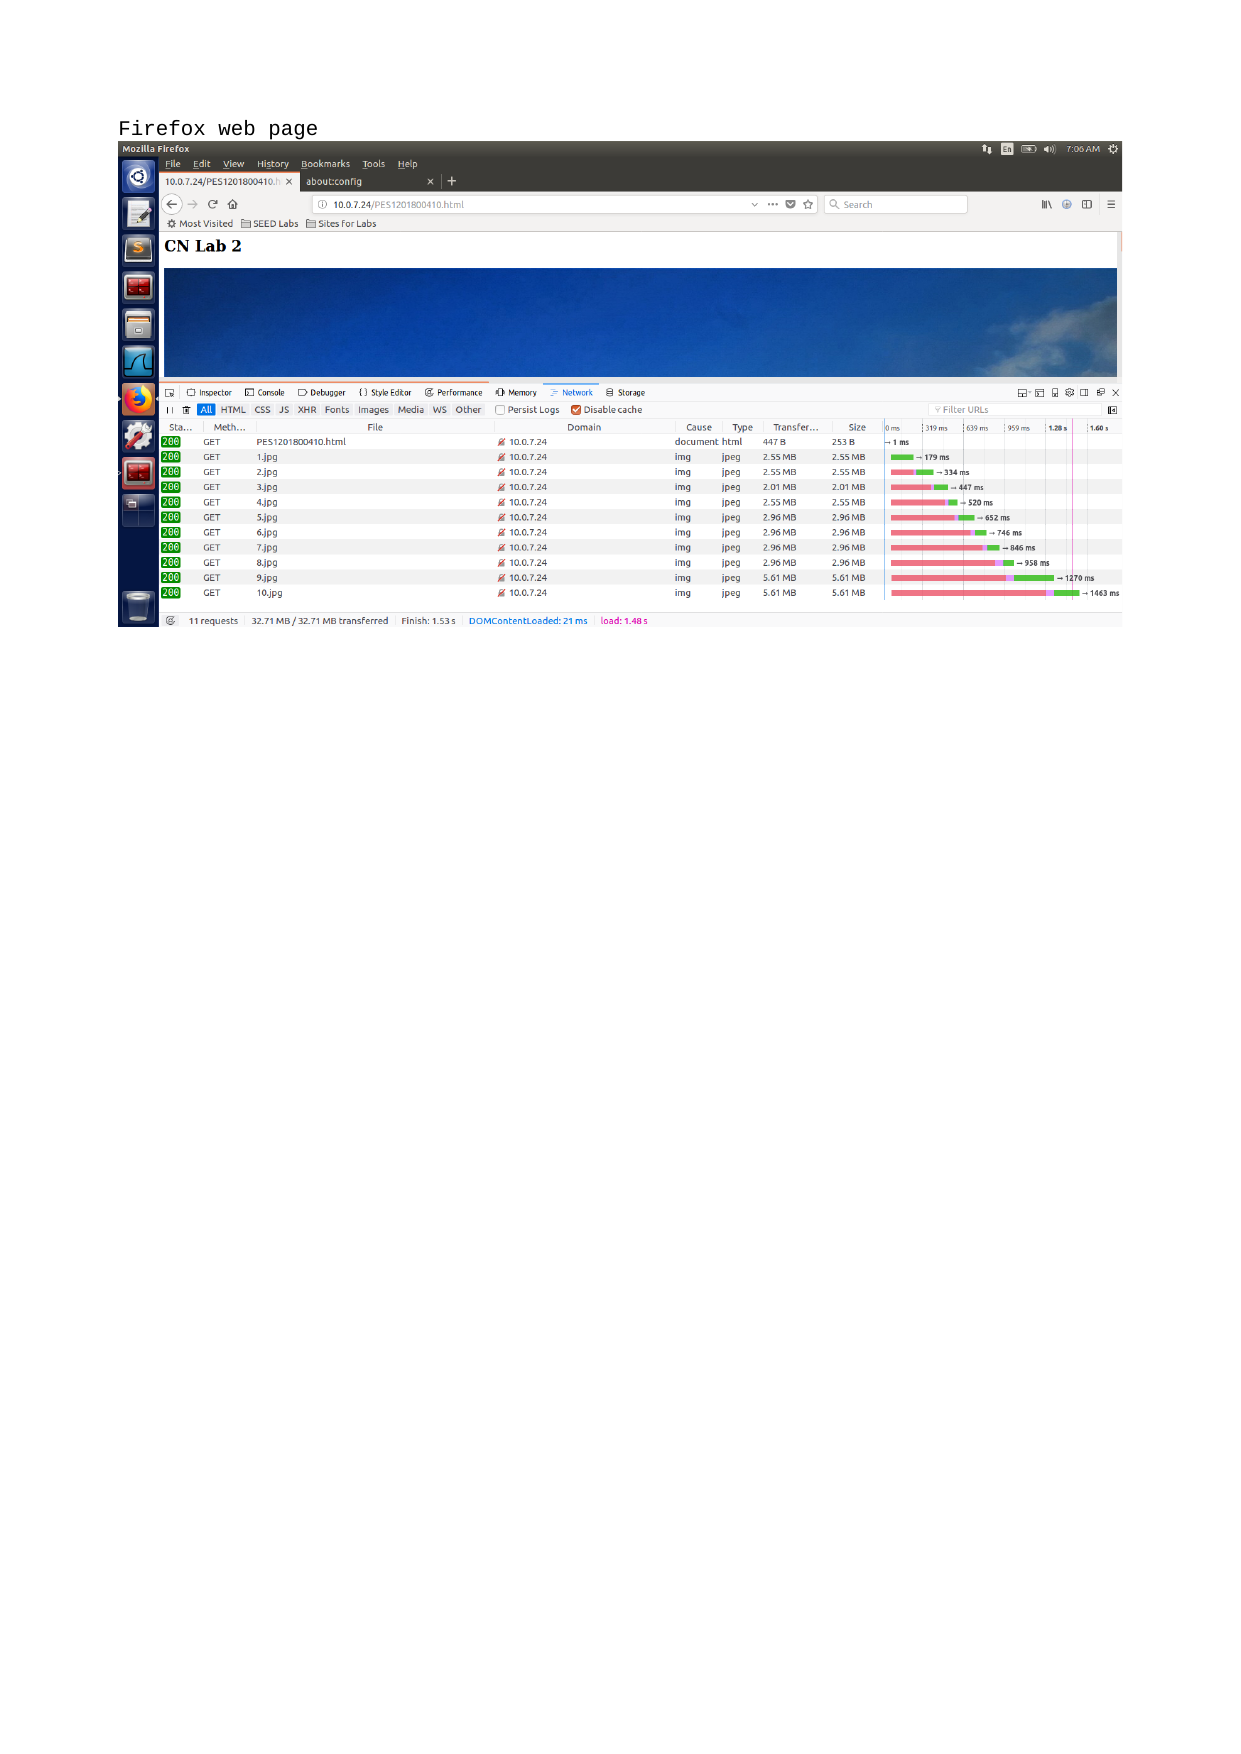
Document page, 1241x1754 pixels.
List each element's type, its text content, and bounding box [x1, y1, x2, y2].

picture [118, 141, 1123, 627]
text Firefox web page [118, 118, 1122, 141]
